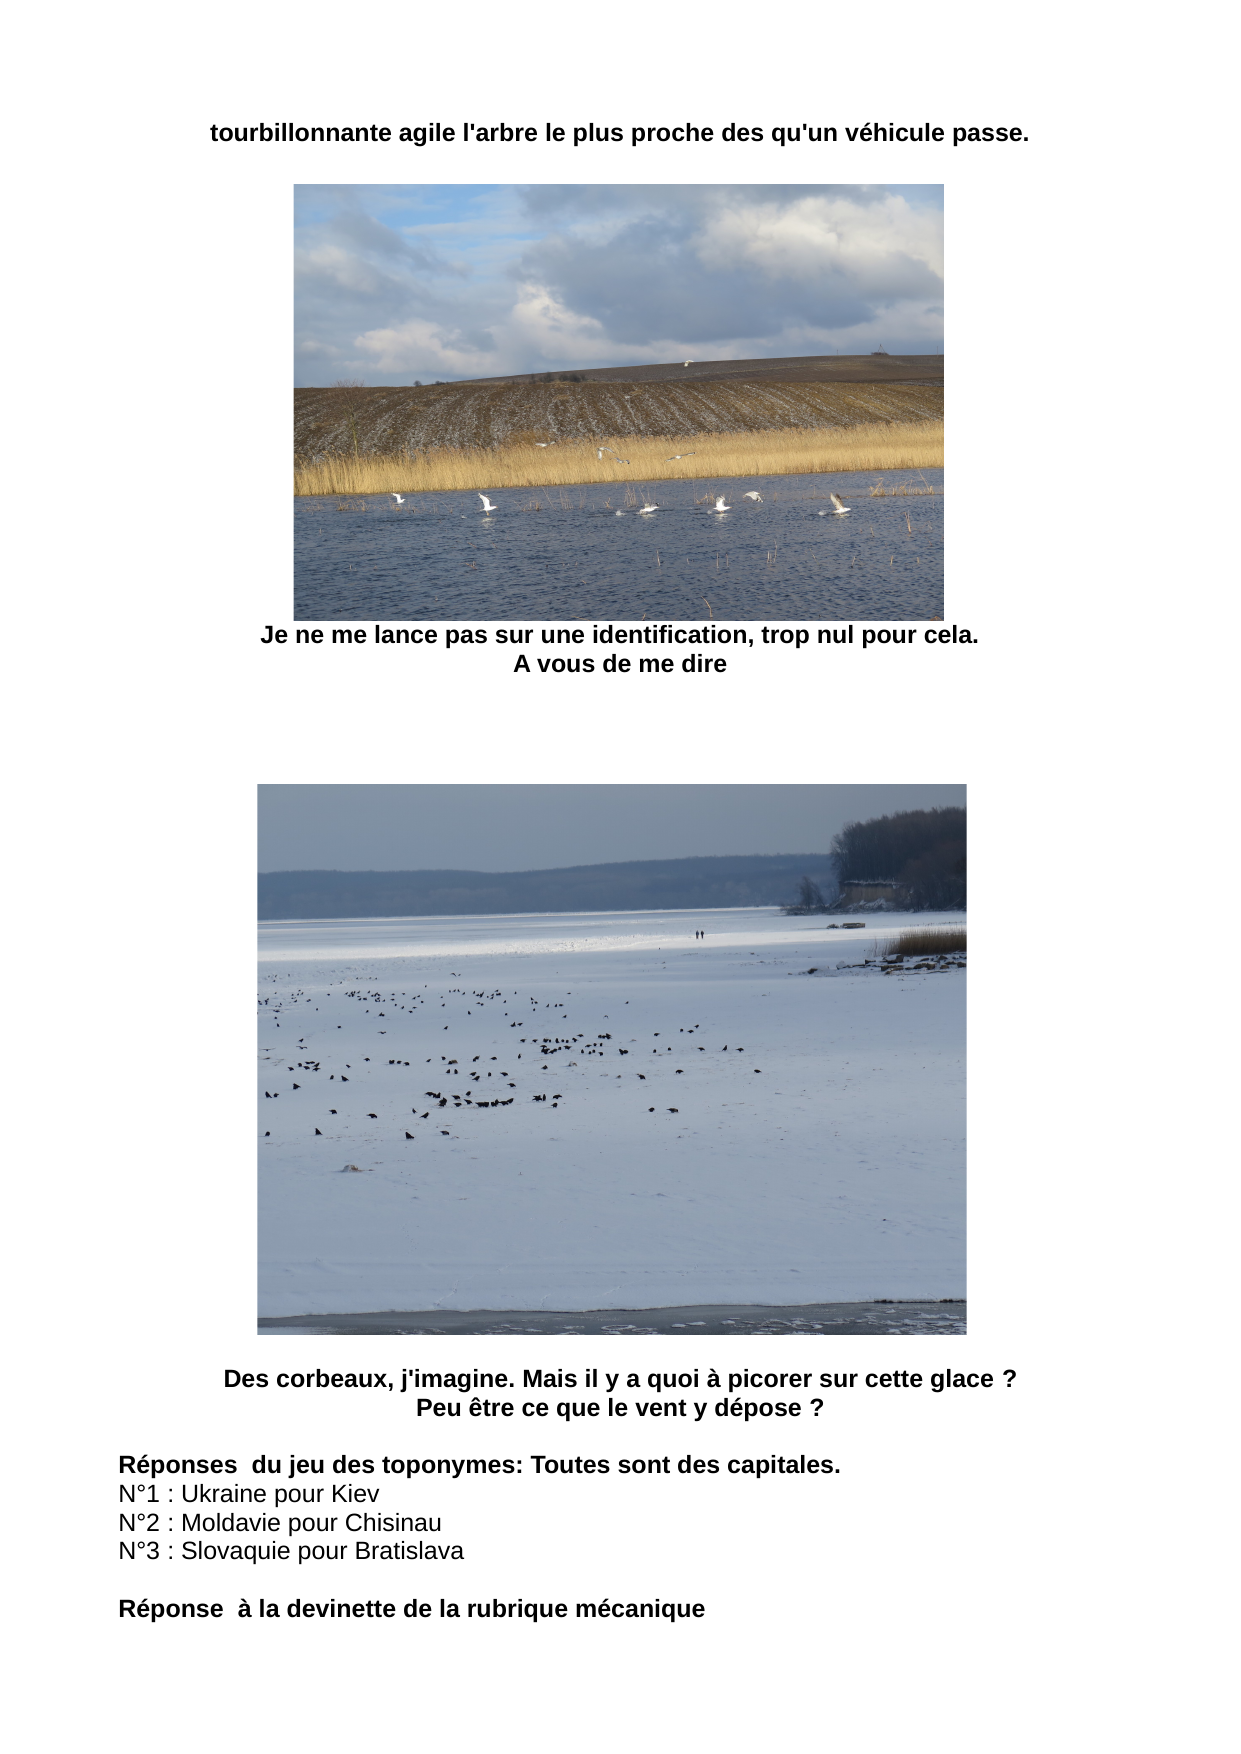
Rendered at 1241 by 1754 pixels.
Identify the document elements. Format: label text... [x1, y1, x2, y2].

text N°1 : Ukraine pour Kiev [118, 1479, 1122, 1507]
text Réponses du jeu des toponymes: Toutes sont des capitales. [118, 1450, 1122, 1479]
text N°2 : Moldavie pour Chisinau [118, 1507, 1122, 1536]
picture [293, 184, 944, 621]
picture [257, 784, 967, 1335]
text Réponse à la devinette de la rubrique mécanique [118, 1594, 1122, 1622]
text Je ne me lance pas sur une identification, trop nul pour cela. A vous de me dire [118, 176, 1122, 678]
text Des corbeaux, j'imagine. Mais il y a quoi à picorer sur cette glace ? Peu être ce que le vent y dépose ? [118, 1364, 1122, 1421]
text tourbillonnante agile l'arbre le plus proche des qu'un véhicule passe. [118, 118, 1122, 147]
text N°3 : Slovaquie pour Bratislava [118, 1536, 1122, 1565]
